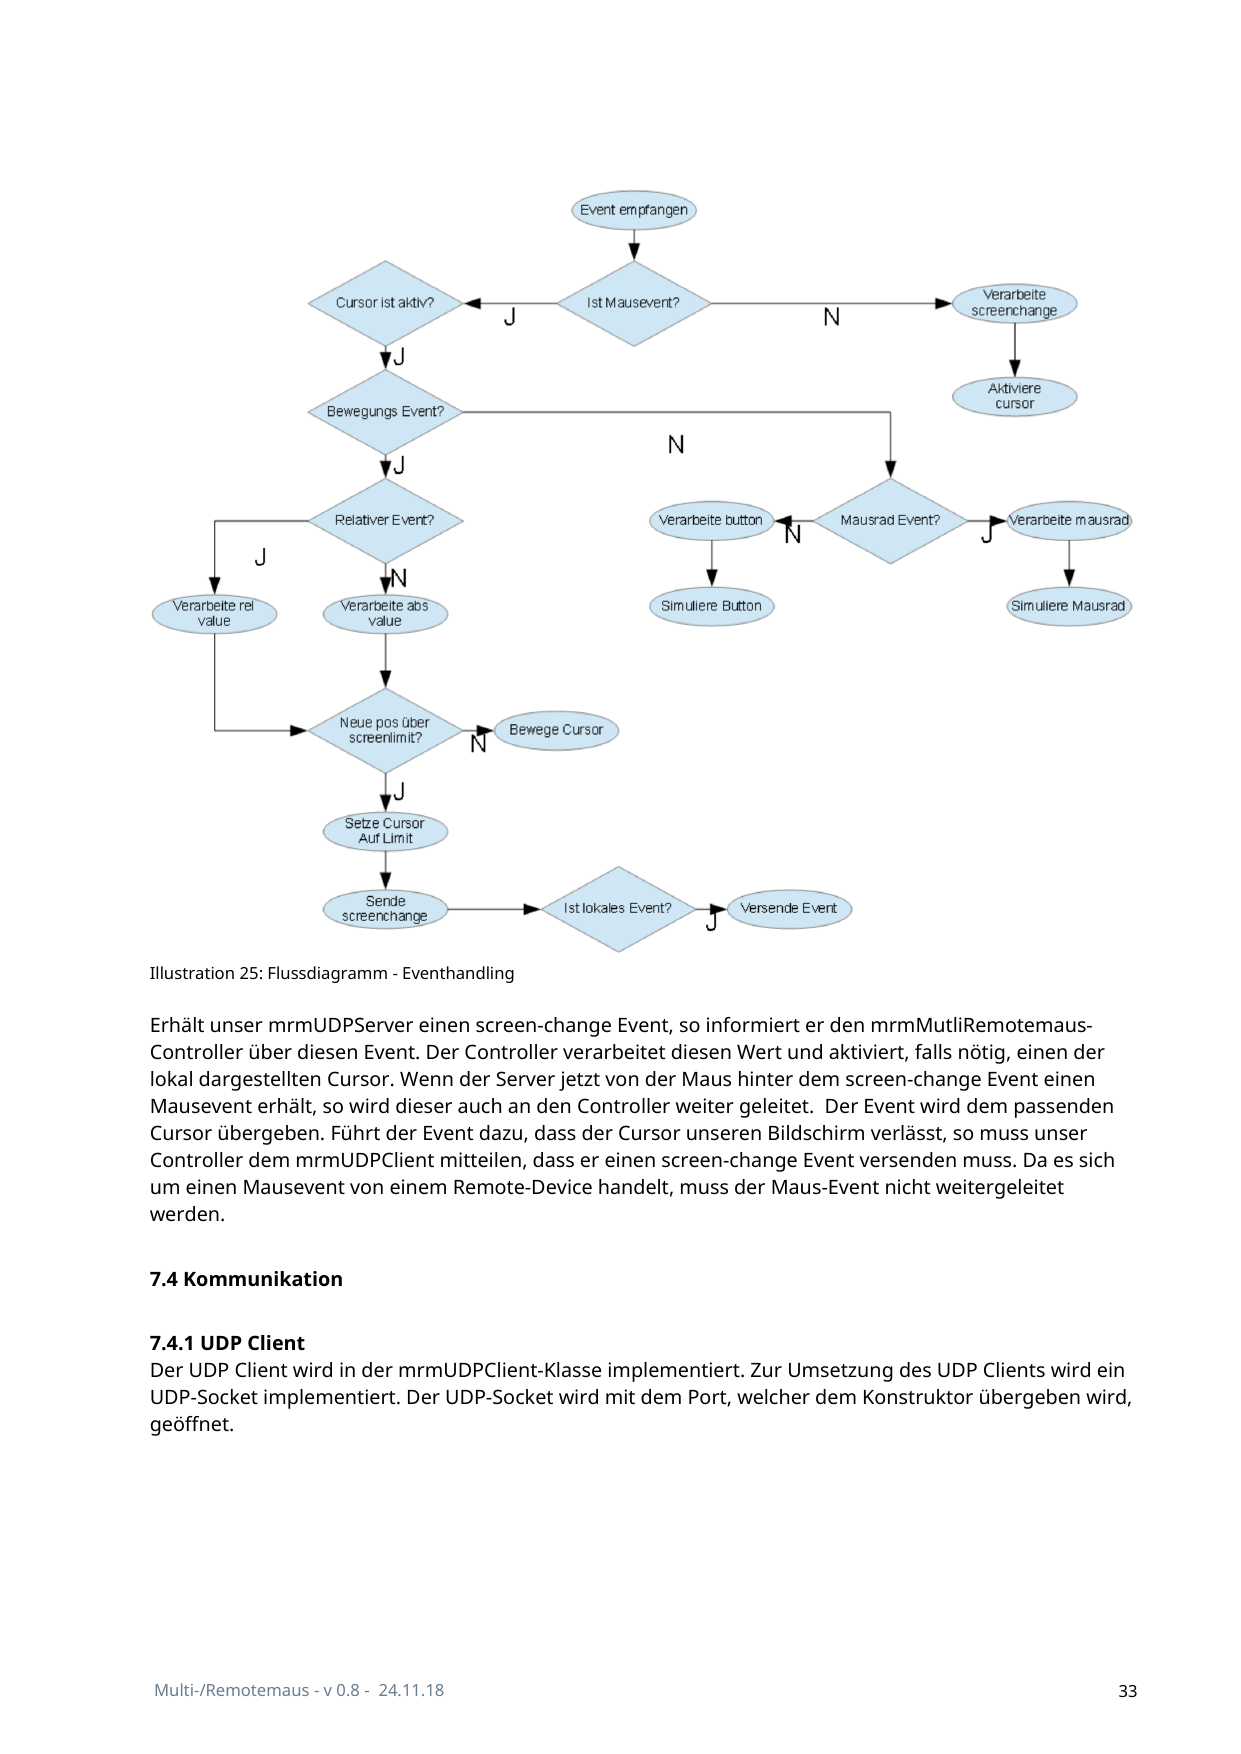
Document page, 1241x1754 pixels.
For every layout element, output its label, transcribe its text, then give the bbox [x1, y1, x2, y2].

text Erhält unser mrmUDPServer einen screen-change Event, so informiert er den mrmMutliRemotemaus-Controller über diesen Event. Der Controller verarbeitet diesen Wert und aktiviert, falls nötig, einen der lokal dargestellten Cursor. Wenn der Server jetzt von der Maus hinter dem screen-change Event einen Mausevent erhält, so wird dieser auch an den Controller weiter geleitet. Der Event wird dem passenden Cursor übergeben. Führt der Event dazu, dass der Cursor unseren Bildschirm verlässt, so muss unser Controller dem mrmUDPClient mitteilen, dass er einen screen-change Event versenden muss. Da es sich um einen Mausevent von einem Remote-Device handelt, muss der Maus-Event nicht weitergeleitet werden. [149, 1012, 1136, 1227]
subtitle UDP Client [149, 1329, 1136, 1356]
text Der UDP Client wird in der mrmUDPClient-Klasse implementiert. Zur Umsetzung des UDP Clients wird ein UDP-Socket implementiert. Der UDP-Socket wird mit dem Port, welcher dem Konstruktor übergeben wird, geöffnet. [149, 1356, 1136, 1437]
picture [149, 183, 1136, 962]
subtitle Kommunikation [149, 1265, 1136, 1292]
text Illustration 25: Flussdiagramm - Eventhandling [149, 962, 1136, 984]
